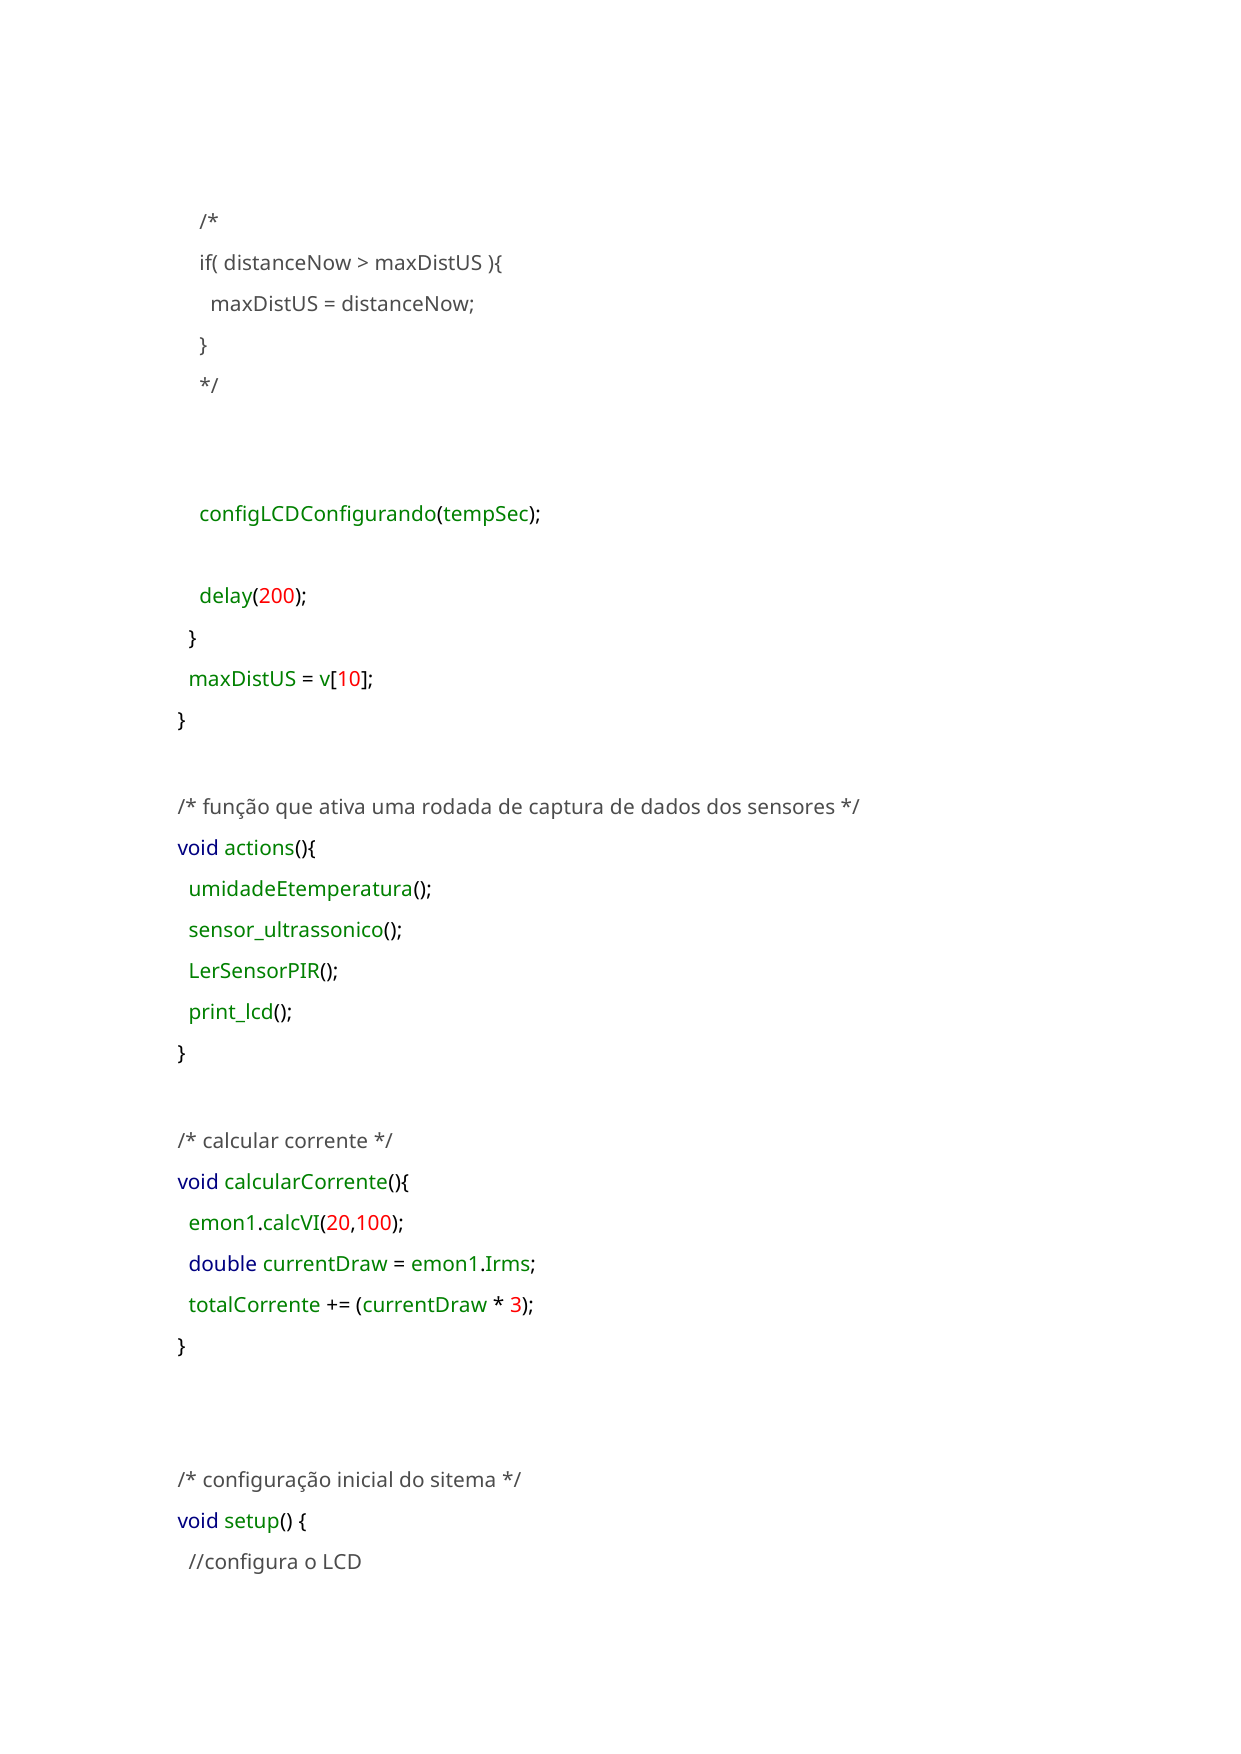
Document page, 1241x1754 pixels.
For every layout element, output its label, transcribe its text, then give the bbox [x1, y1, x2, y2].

text } [177, 1038, 1063, 1067]
text emon1.calcVI(20,100); [177, 1208, 1063, 1236]
text /* função que ativa uma rodada de captura de dados dos sensores */ [177, 792, 1063, 821]
text delay(200); [177, 581, 1063, 610]
text */ [177, 371, 1063, 399]
text } [177, 704, 1063, 733]
text } [177, 330, 1063, 358]
text } [177, 1331, 1063, 1359]
text sensor_ultrassonico(); [177, 915, 1063, 944]
text double currentDraw = emon1.Irms; [177, 1249, 1063, 1277]
text //configura o LCD [177, 1547, 1063, 1576]
text LerSensorPIR(); [177, 956, 1063, 985]
text print_lcd(); [177, 997, 1063, 1026]
text configLCDConfigurando(tempSec); [177, 499, 1063, 528]
text /* configuração inicial do sitema */ [177, 1465, 1063, 1493]
text umidadeEtemperatura(); [177, 874, 1063, 903]
text void actions(){ [177, 833, 1063, 862]
text void setup() { [177, 1506, 1063, 1534]
text totalCorrente += (currentDraw * 3); [177, 1290, 1063, 1318]
text /* [177, 207, 1063, 235]
text /* calcular corrente */ [177, 1126, 1063, 1154]
text void calcularCorrente(){ [177, 1167, 1063, 1195]
text } [177, 622, 1063, 651]
text if( distanceNow > maxDistUS ){ [177, 248, 1063, 276]
text maxDistUS = v[10]; [177, 663, 1063, 692]
text maxDistUS = distanceNow; [177, 289, 1063, 317]
